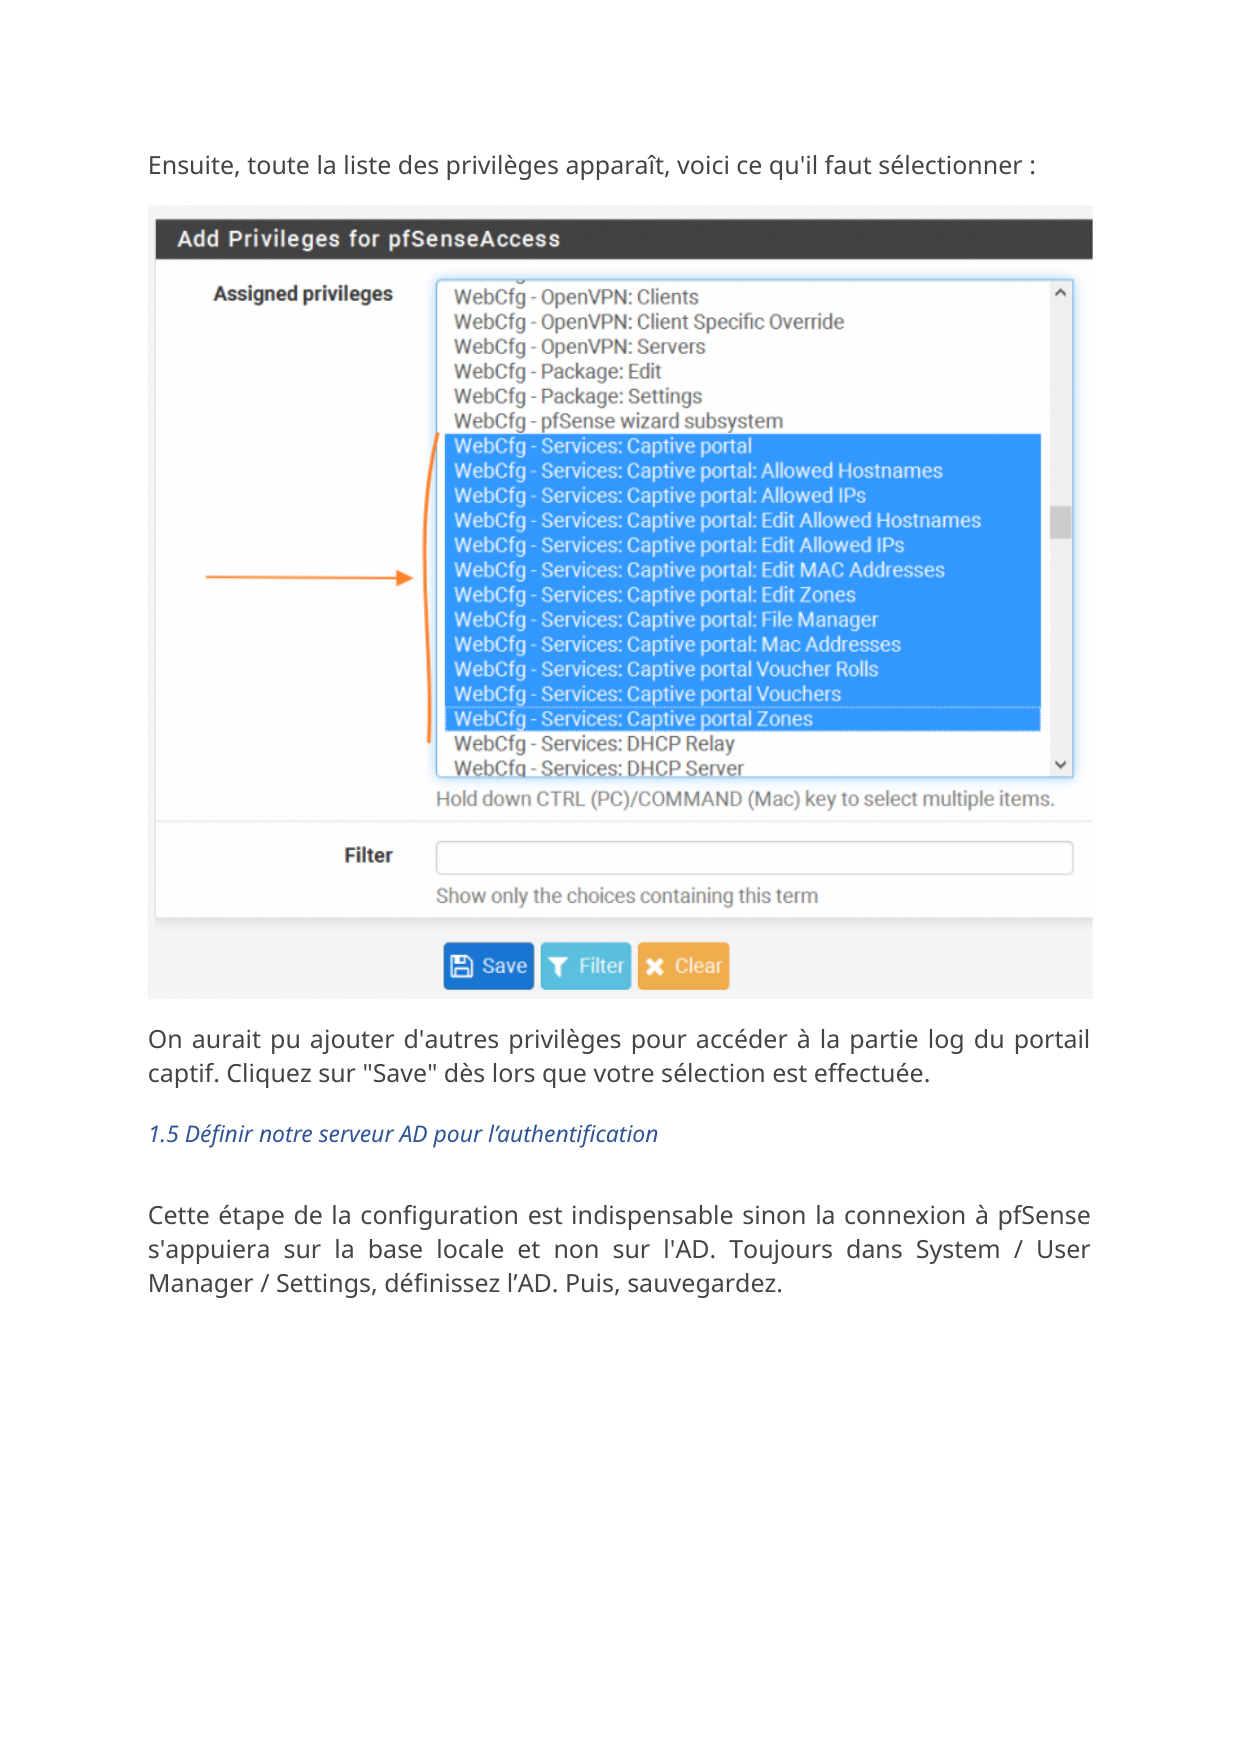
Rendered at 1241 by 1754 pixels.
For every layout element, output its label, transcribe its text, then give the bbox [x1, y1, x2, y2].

text Ensuite, toute la liste des privilèges apparaît, voici ce qu'il faut sélectionner : [148, 148, 1093, 182]
subtitle 1.5 Définir notre serveur AD pour l’authentification [148, 1118, 1093, 1149]
text Cette étape de la configuration est indispensable sinon la connexion à pfSense s'appuiera sur la base locale et non sur l'AD. Toujours dans System / User Manager / Settings, définissez l’AD. Puis, sauvegardez. [148, 1197, 1093, 1299]
text On aurait pu ajouter d'autres privilèges pour accéder à la partie log du portail captif. Cliquez sur "Save" dès lors que votre sélection est effectuée. [148, 1022, 1093, 1090]
